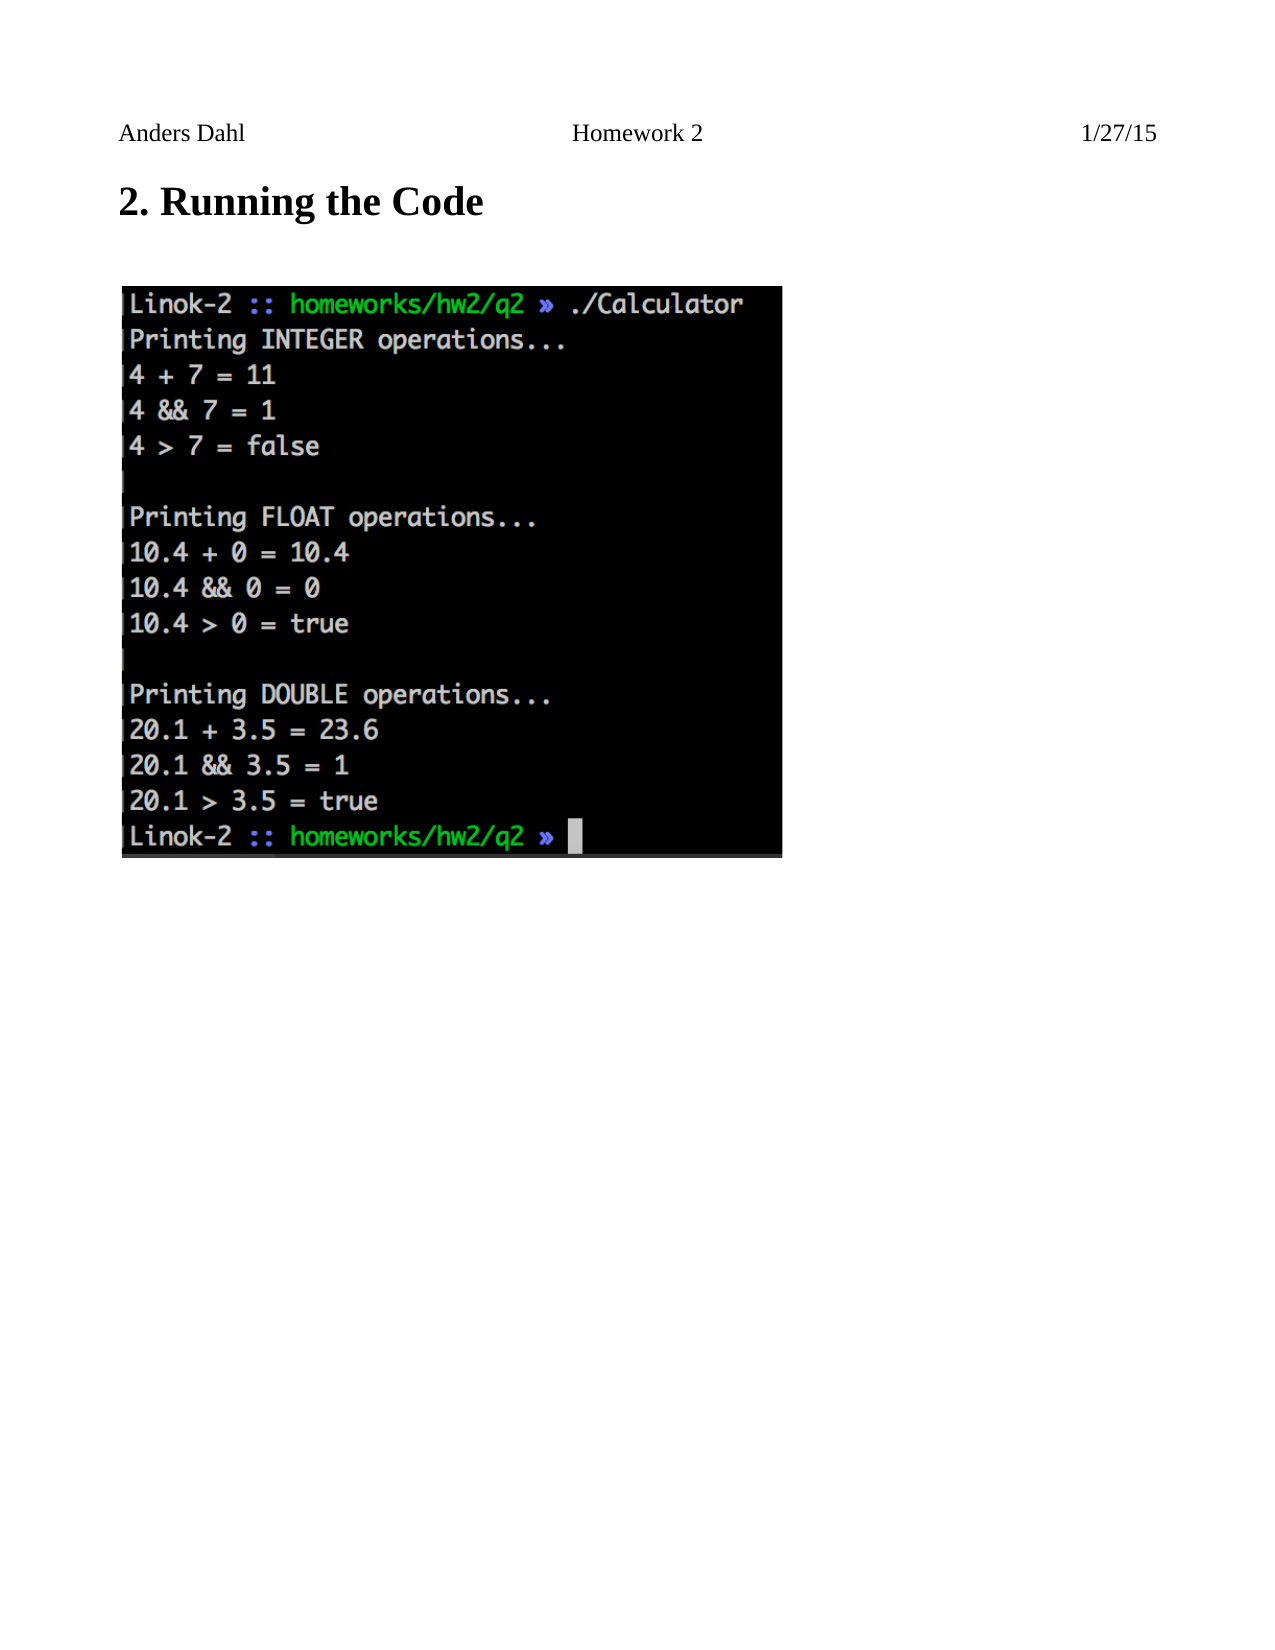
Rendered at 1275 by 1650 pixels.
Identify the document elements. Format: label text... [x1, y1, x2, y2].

text 2. Running the Code [118, 176, 1157, 224]
picture [121, 286, 783, 858]
